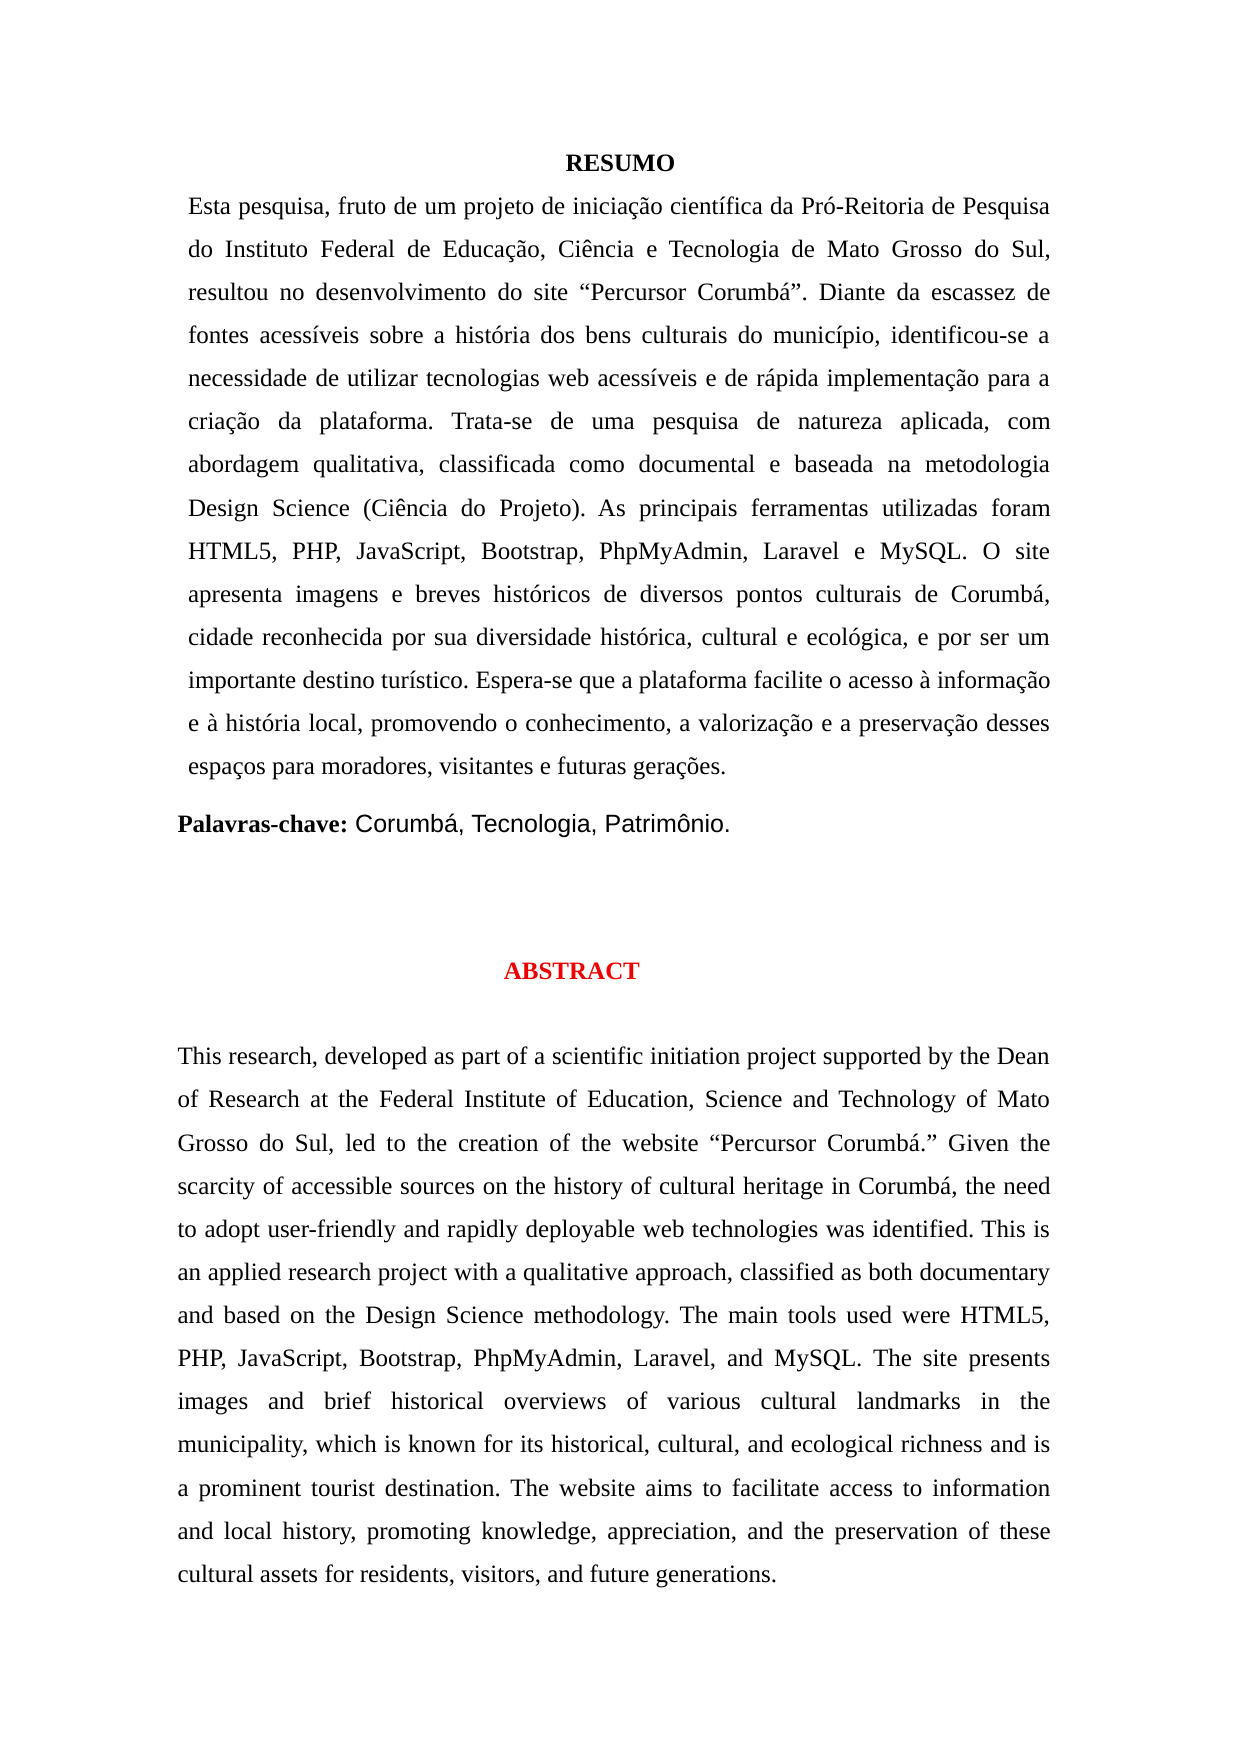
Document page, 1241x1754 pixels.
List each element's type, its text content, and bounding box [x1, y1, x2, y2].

text Palavras-chave: Corumbá, Tecnologia, Patrimônio. [177, 809, 1063, 838]
text ABSTRACT [177, 956, 1063, 985]
text This research, developed as part of a scientific initiation project supported by the Dean of Research at the Federal Institute of Education, Science and Technology of Mato Grosso do Sul, led to the creation of the website “Percursor Corumbá.” Given the scarcity of accessible sources on the history of cultural heritage in Corumbá, the need to adopt user-friendly and rapidly deployable web technologies was identified. This is an applied research project with a qualitative approach, classified as both documentary and based on the Design Science methodology. The main tools used were HTML5, PHP, JavaScript, Bootstrap, PhpMyAdmin, Laravel, and MySQL. The site presents images and brief historical overviews of various cultural landmarks in the municipality, which is known for its historical, cultural, and ecological richness and is a prominent tourist destination. The website aims to facilitate access to information and local history, promoting knowledge, appreciation, and the preservation of these cultural assets for residents, visitors, and future generations. [177, 1041, 1051, 1588]
text Esta pesquisa, fruto de um projeto de iniciação científica da Pró-Reitoria de Pesquisa do Instituto Federal de Educação, Ciência e Tecnologia de Mato Grosso do Sul, resultou no desenvolvimento do site “Percursor Corumbá”. Diante da escassez de fontes acessíveis sobre a história dos bens culturais do município, identificou-se a necessidade de utilizar tecnologias web acessíveis e de rápida implementação para a criação da plataforma. Trata-se de uma pesquisa de natureza aplicada, com abordagem qualitativa, classificada como documental e baseada na metodologia Design Science (Ciência do Projeto). As principais ferramentas utilizadas foram HTML5, PHP, JavaScript, Bootstrap, PhpMyAdmin, Laravel e MySQL. O site apresenta imagens e breves históricos de diversos pontos culturais de Corumbá, cidade reconhecida por sua diversidade histórica, cultural e ecológica, e por ser um importante destino turístico. Espera-se que a plataforma facilite o acesso à informação e à história local, promovendo o conhecimento, a valorização e a preservação desses espaços para moradores, visitantes e futuras gerações. [188, 191, 1051, 780]
text RESUMO [177, 148, 1063, 176]
